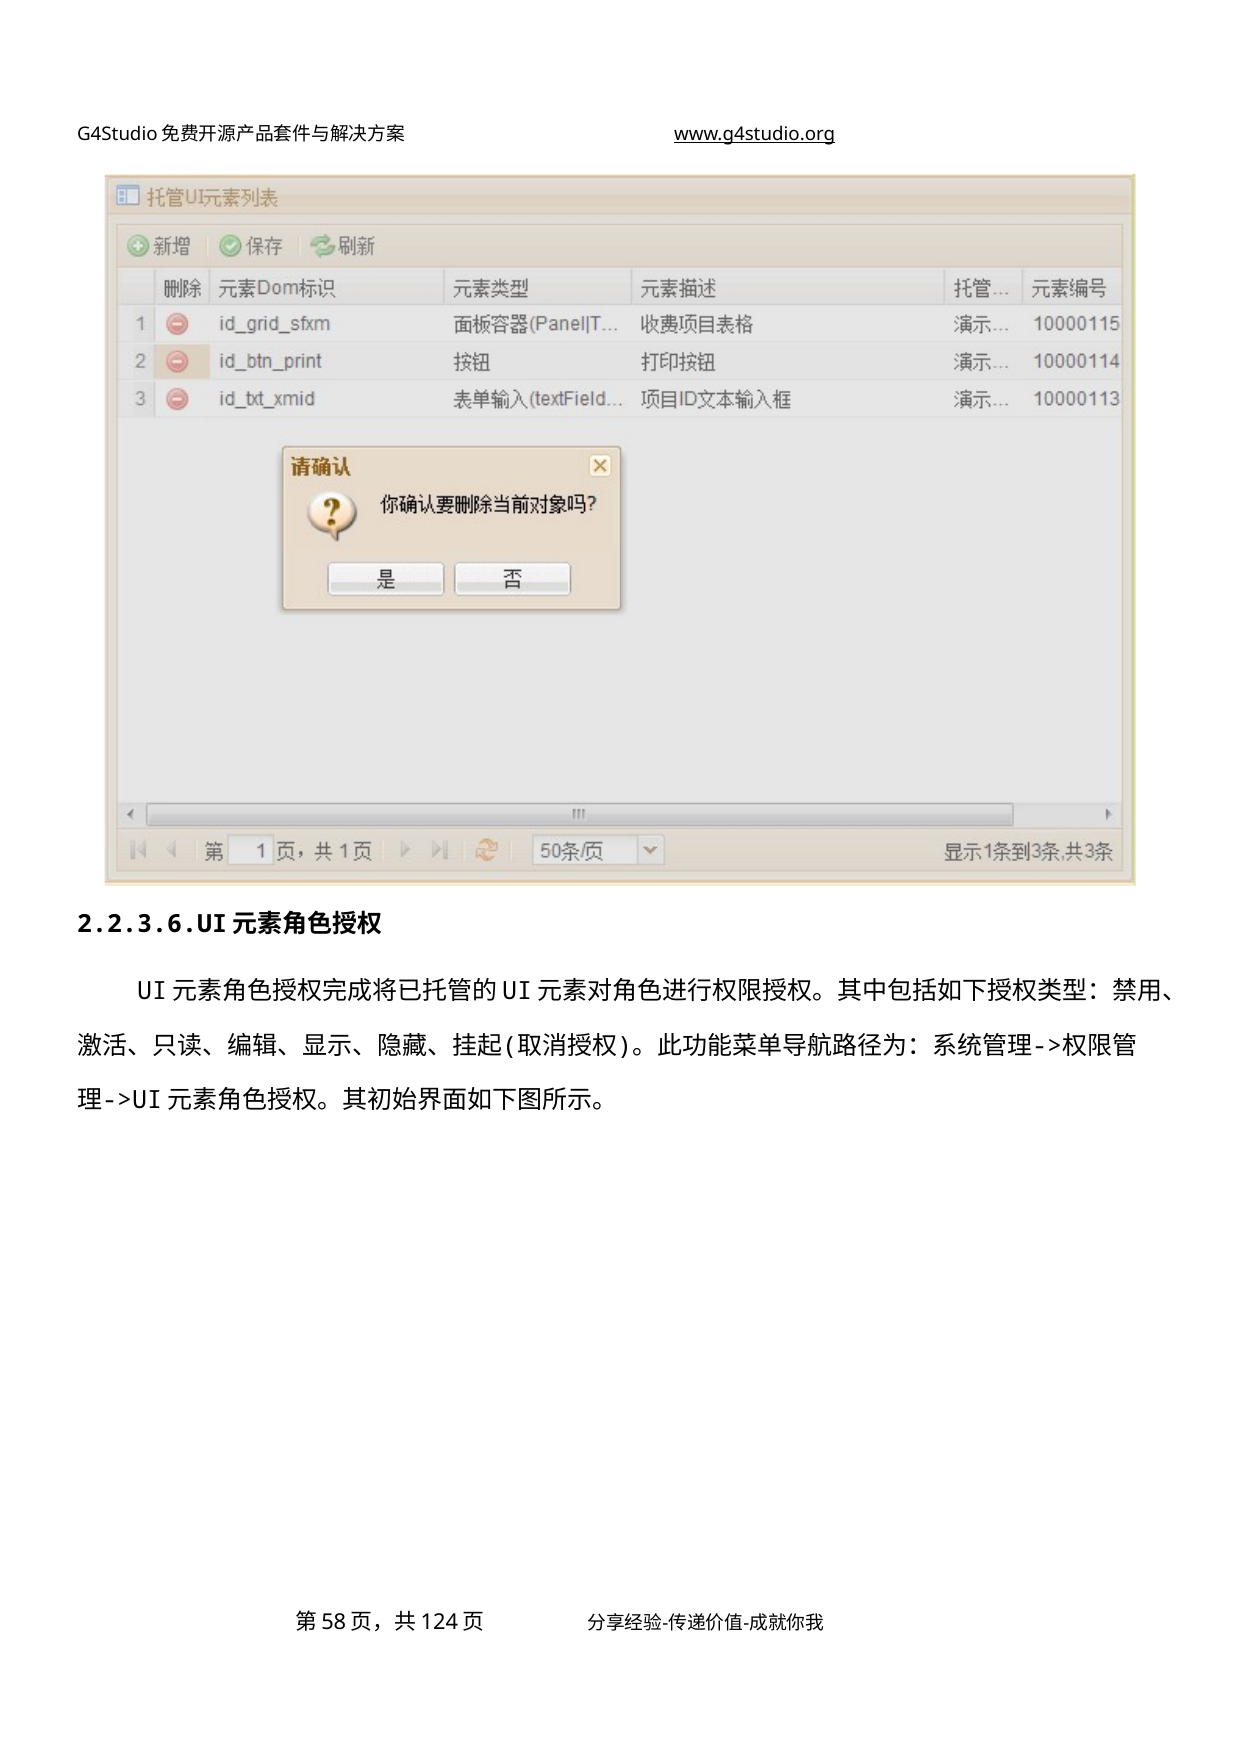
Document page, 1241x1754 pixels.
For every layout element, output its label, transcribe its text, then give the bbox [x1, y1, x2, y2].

subtitle 2.2.3.6.UI元素角色授权 [77, 175, 1163, 940]
picture [104, 174, 1136, 886]
text UI元素角色授权完成将已托管的UI元素对角色进行权限授权。其中包括如下授权类型：禁用、激活、只读、编辑、显示、隐藏、挂起(取消授权)。此功能菜单导航路径为：系统管理->权限管理->UI元素角色授权。其初始界面如下图所示。 [77, 971, 1163, 1116]
